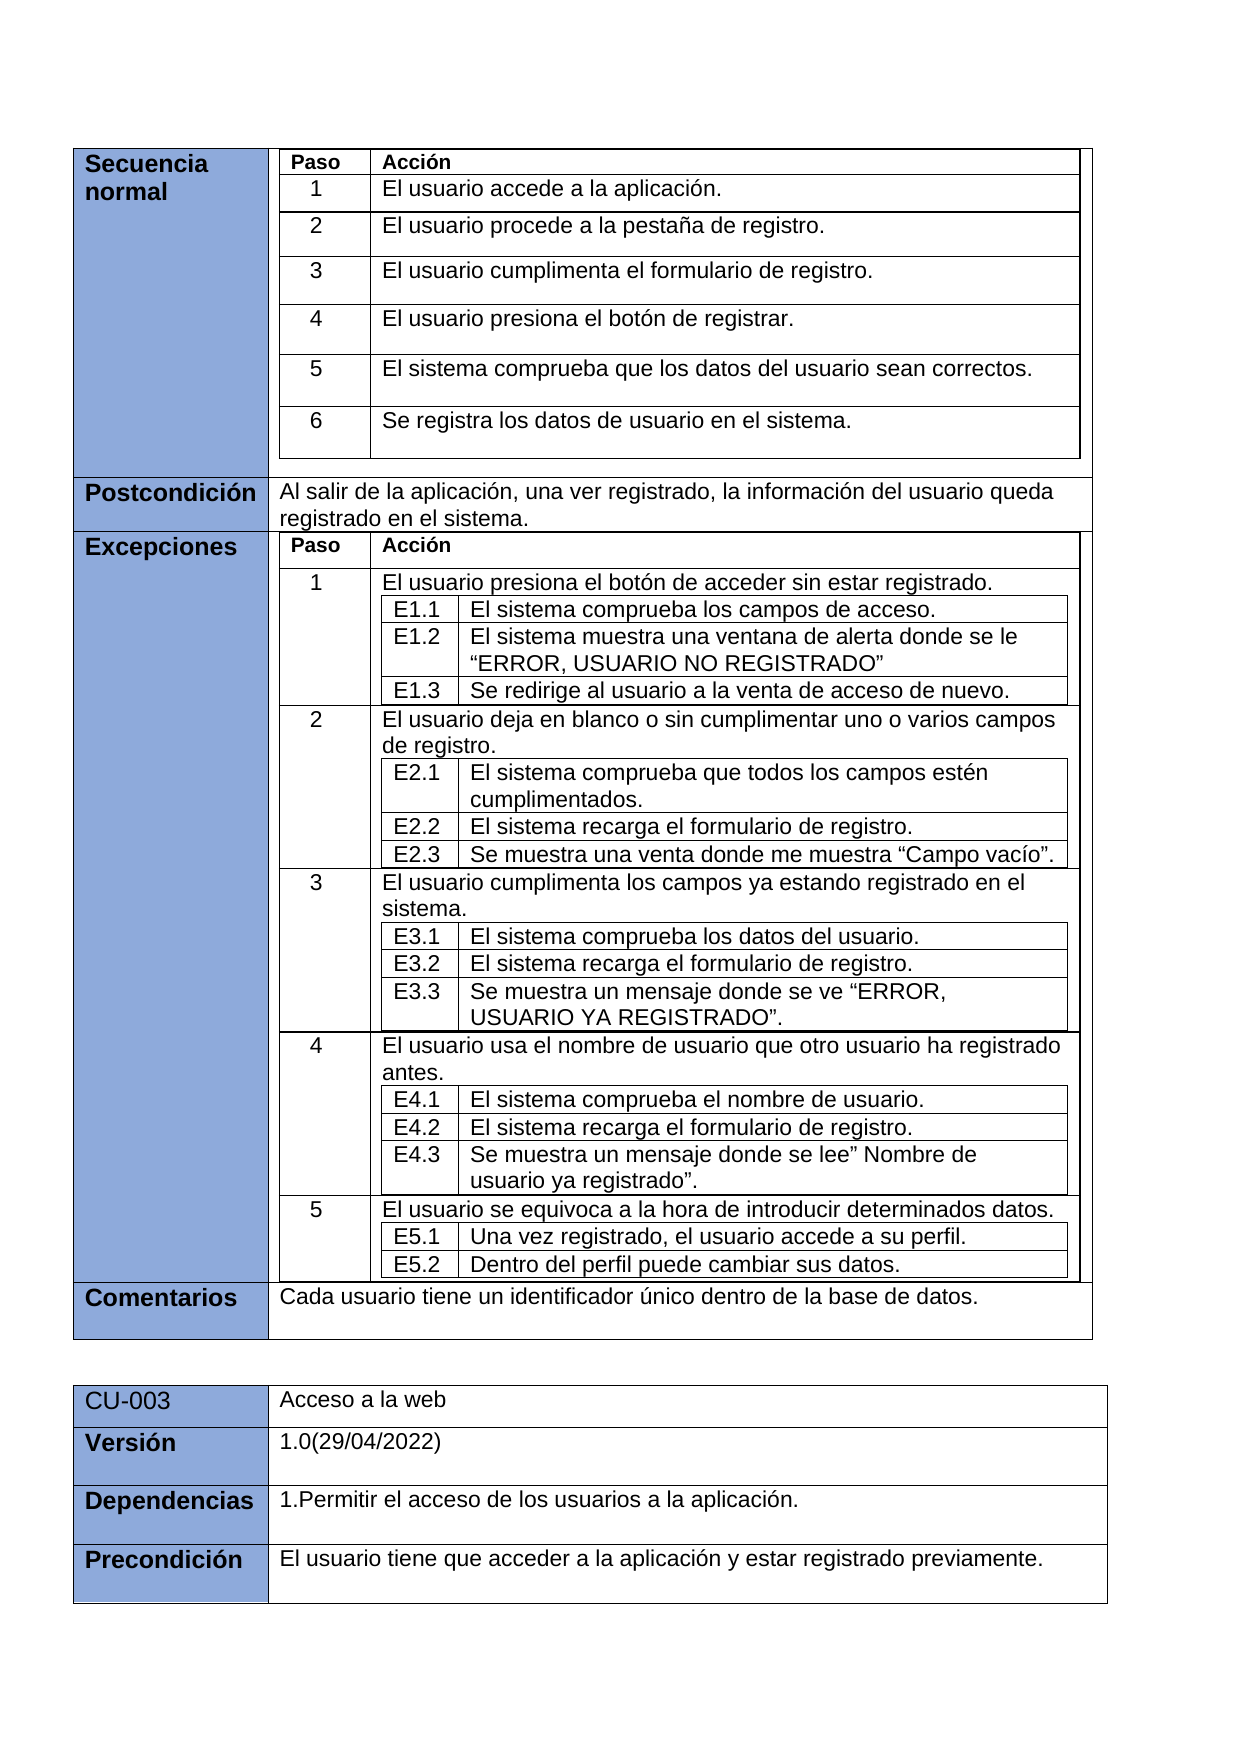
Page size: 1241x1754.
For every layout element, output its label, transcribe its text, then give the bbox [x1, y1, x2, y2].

table_cell E3.2 [382, 950, 458, 977]
table_cell Dependencias [74, 1486, 268, 1544]
table_cell 1.Permitir el acceso de los usuarios a la aplicación. [269, 1486, 1107, 1544]
table_header E2.1 [382, 759, 458, 812]
table_header El sistema comprueba que todos los campos estén cumplimentados. [459, 759, 1067, 812]
table_cell El usuario presiona el botón de registrar. [371, 305, 1079, 354]
table_cell E4.3 [382, 1141, 458, 1194]
table_cell E1.2 [382, 623, 458, 676]
table_cell El usuario accede a la aplicación. [371, 175, 1079, 211]
table_cell El usuario se equivoca a la hora de introducir determinados datos. [371, 1196, 1079, 1281]
table_cell Se muestra un mensaje donde se ve “ERROR, USUARIO YA REGISTRADO”. [459, 978, 1067, 1030]
table_cell Versión [74, 1428, 268, 1485]
table_header Acción [371, 533, 1079, 567]
table_cell Secuencia normal [74, 149, 268, 477]
table_cell 5 [280, 355, 370, 406]
table_cell El sistema recarga el formulario de registro. [459, 950, 1067, 977]
table_cell El usuario deja en blanco o sin cumplimentar uno o varios campos de registro. [371, 706, 1079, 868]
table_cell El sistema recarga el formulario de registro. [459, 1114, 1067, 1140]
table_cell E1.3 [382, 677, 458, 703]
table_cell El usuario tiene que acceder a la aplicación y estar registrado previamente. [269, 1545, 1107, 1602]
table_header Paso [280, 150, 370, 174]
table_cell 6 [280, 407, 370, 457]
table_cell El usuario usa el nombre de usuario que otro usuario ha registrado antes. [371, 1033, 1079, 1195]
table_header E3.1 [382, 923, 458, 949]
table_cell 5 [280, 1196, 370, 1281]
table_cell 1.0(29/04/2022) [269, 1428, 1107, 1485]
table_cell [269, 149, 1092, 477]
table_cell Precondición [74, 1545, 268, 1602]
table_cell Postcondición [74, 478, 268, 531]
table_header Acción [371, 150, 1079, 174]
table_header E4.1 [382, 1086, 458, 1113]
table_cell El usuario procede a la pestaña de registro. [371, 213, 1079, 256]
table_cell E3.3 [382, 978, 458, 1030]
table_cell E5.2 [382, 1251, 458, 1277]
table_cell 3 [280, 257, 370, 304]
table_header Una vez registrado, el usuario accede a su perfil. [459, 1223, 1067, 1250]
table_cell 2 [280, 706, 370, 868]
table_cell El usuario presiona el botón de acceder sin estar registrado. [371, 569, 1079, 704]
table_cell 3 [280, 869, 370, 1031]
table_header Paso [280, 533, 370, 567]
table_cell Se muestra una venta donde me muestra “Campo vacío”. [459, 841, 1067, 867]
table_cell Al salir de la aplicación, una ver registrado, la información del usuario queda registrado en el sistema. [269, 478, 1092, 531]
table_header CU-003 [74, 1386, 268, 1427]
table_cell El usuario cumplimenta el formulario de registro. [371, 257, 1079, 304]
table_cell Excepciones [74, 532, 268, 1282]
table_cell Se registra los datos de usuario en el sistema. [371, 407, 1079, 457]
table_cell [1081, 532, 1092, 1282]
table_cell Cada usuario tiene un identificador único dentro de la base de datos. [269, 1283, 1092, 1339]
table_cell E2.3 [382, 841, 458, 867]
table_cell Comentarios [74, 1283, 268, 1339]
table_cell 2 [280, 213, 370, 256]
table_cell 4 [280, 1033, 370, 1195]
table_header Acceso a la web [269, 1386, 1107, 1427]
table_header El sistema comprueba los datos del usuario. [459, 923, 1067, 949]
table_cell El sistema recarga el formulario de registro. [459, 813, 1067, 839]
table_header E1.1 [382, 596, 458, 622]
table_header E5.1 [382, 1223, 458, 1250]
table_header El sistema comprueba el nombre de usuario. [459, 1086, 1067, 1113]
table_cell E4.2 [382, 1114, 458, 1140]
table_cell Se redirige al usuario a la venta de acceso de nuevo. [459, 677, 1067, 703]
table_cell 4 [280, 305, 370, 354]
table_cell El usuario cumplimenta los campos ya estando registrado en el sistema. [371, 869, 1079, 1031]
table_cell 1 [280, 175, 370, 211]
table_header El sistema comprueba los campos de acceso. [459, 596, 1067, 622]
table_cell El sistema muestra una ventana de alerta donde se le “ERROR, USUARIO NO REGISTRADO” [459, 623, 1067, 676]
table_cell E2.2 [382, 813, 458, 839]
table_cell Dentro del perfil puede cambiar sus datos. [459, 1251, 1067, 1277]
table_cell Se muestra un mensaje donde se lee” Nombre de usuario ya registrado”. [459, 1141, 1067, 1194]
table_cell [269, 532, 279, 1282]
table_cell El sistema comprueba que los datos del usuario sean correctos. [371, 355, 1079, 406]
table_cell 1 [280, 569, 370, 704]
